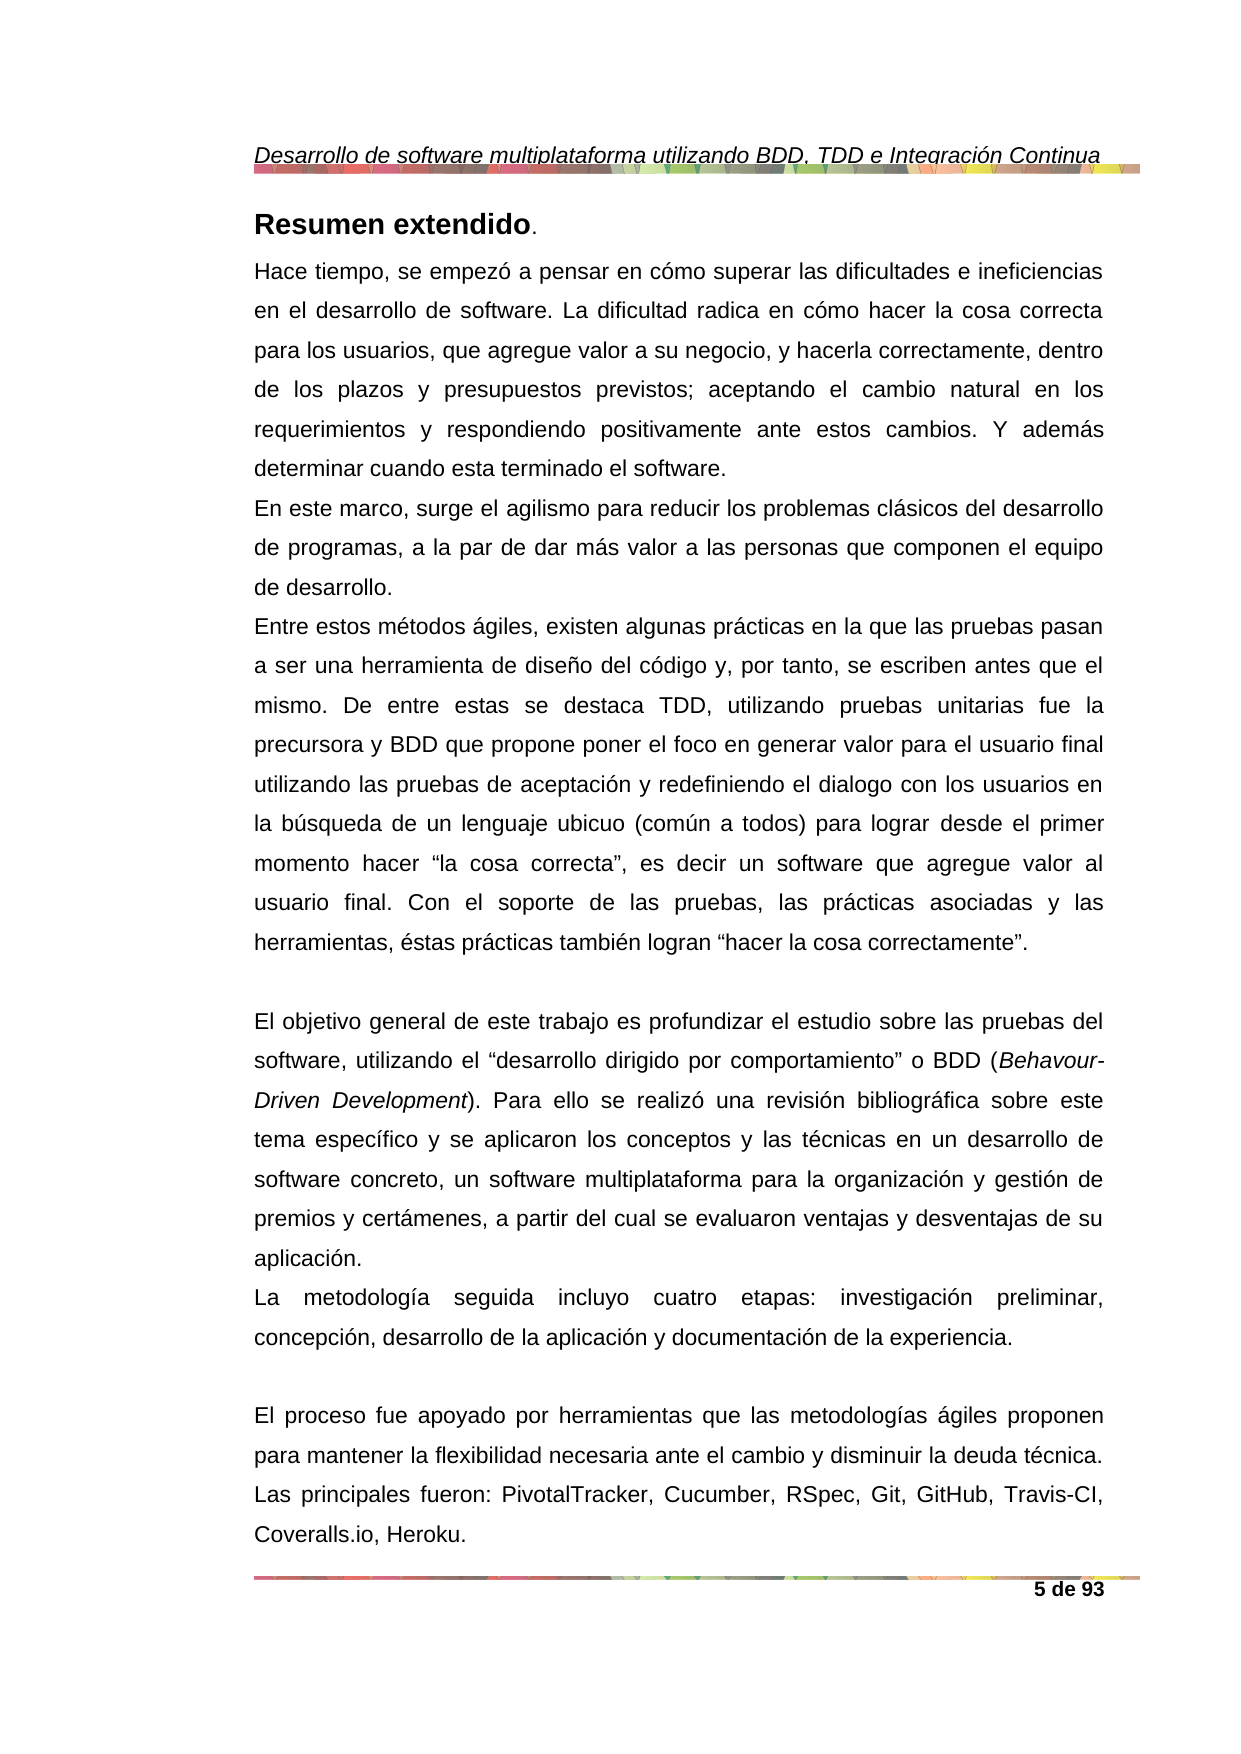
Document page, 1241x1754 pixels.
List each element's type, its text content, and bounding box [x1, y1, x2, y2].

text La metodología seguida incluyo cuatro etapas: investigación preliminar, concepción, desarrollo de la aplicación y documentación de la experiencia. [254, 1284, 1104, 1350]
text El objetivo general de este trabajo es profundizar el estudio sobre las pruebas del software, utilizando el “desarrollo dirigido por comportamiento” o BDD (Behavour-Driven Development). Para ello se realizó una revisión bibliográfica sobre este tema específico y se aplicaron los conceptos y las técnicas en un desarrollo de software concreto, un software multiplataforma para la organización y gestión de premios y certámenes, a partir del cual se evaluaron ventajas y desventajas de su aplicación. [254, 1008, 1104, 1271]
text Hace tiempo, se empezó a pensar en cómo superar las dificultades e ineficiencias en el desarrollo de software. La dificultad radica en cómo hacer la cosa correcta para los usuarios, que agregue valor a su negocio, y hacerla correctamente, dentro de los plazos y presupuestos previstos; aceptando el cambio natural en los requerimientos y respondiendo positivamente ante estos cambios. Y además determinar cuando esta terminado el software. [254, 258, 1104, 481]
text Entre estos métodos ágiles, existen algunas prácticas en la que las pruebas pasan a ser una herramienta de diseño del código y, por tanto, se escriben antes que el mismo. De entre estas se destaca TDD, utilizando pruebas unitarias fue la precursora y BDD que propone poner el foco en generar valor para el usuario final utilizando las pruebas de aceptación y redefiniendo el dialogo con los usuarios en la búsqueda de un lenguaje ubicuo (común a todos) para lograr desde el primer momento hacer “la cosa correcta”, es decir un software que agregue valor al usuario final. Con el soporte de las pruebas, las prácticas asociadas y las herramientas, éstas prácticas también logran “hacer la cosa correctamente”. [254, 613, 1104, 955]
text El proceso fue apoyado por herramientas que las metodologías ágiles proponen para mantener la flexibilidad necesaria ante el cambio y disminuir la deuda técnica. Las principales fueron: PivotalTracker, Cucumber, RSpec, Git, GitHub, Travis-CI, Coveralls.io, Heroku. [254, 1402, 1104, 1547]
text En este marco, surge el agilismo para reducir los problemas clásicos del desarrollo de programas, a la par de dar más valor a las personas que componen el equipo de desarrollo. [254, 494, 1104, 600]
text Resumen extendido. [254, 207, 1104, 241]
